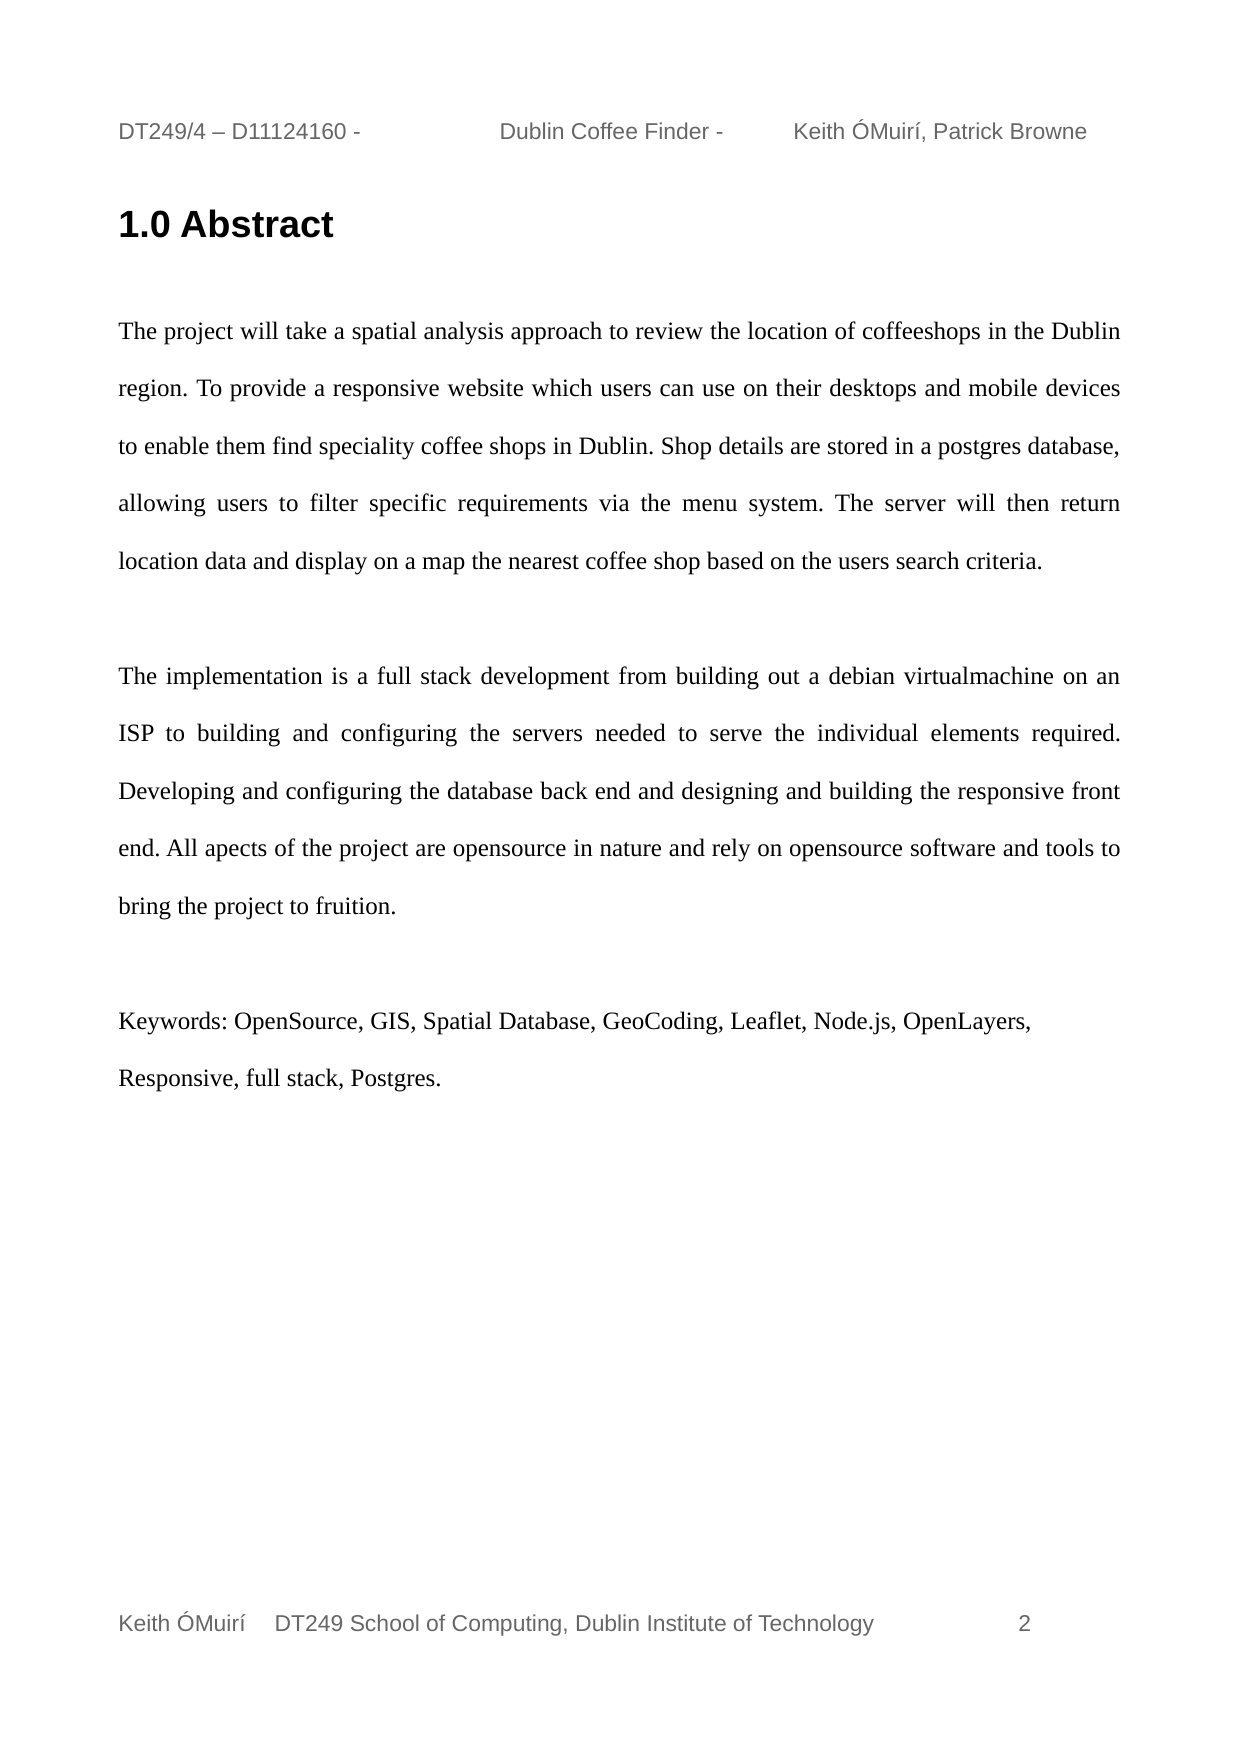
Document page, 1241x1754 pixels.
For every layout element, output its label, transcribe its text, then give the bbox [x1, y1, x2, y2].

text Keywords: OpenSource, GIS, Spatial Database, GeoCoding, Leaflet, Node.js, OpenLayers, [118, 1006, 1122, 1034]
text The project will take a spatial analysis approach to review the location of coffeeshops in the Dublin region. To provide a responsive website which users can use on their desktops and mobile devices to enable them find speciality coffee shops in Dublin. Shop details are stored in a postgres database, allowing users to filter specific requirements via the menu system. The server will then return location data and display on a map the nearest coffee shop based on the users search criteria. [118, 316, 1122, 574]
text The implementation is a full stack development from building out a debian virtualmachine on an ISP to building and configuring the servers needed to serve the individual elements required. Developing and configuring the database back end and designing and building the responsive front end. All apects of the project are opensource in nature and rely on opensource software and tools to bring the project to fruition. [118, 661, 1122, 919]
text Responsive, full stack, Postgres. [118, 1063, 1122, 1092]
subtitle 1.0 Abstract [118, 202, 1122, 246]
